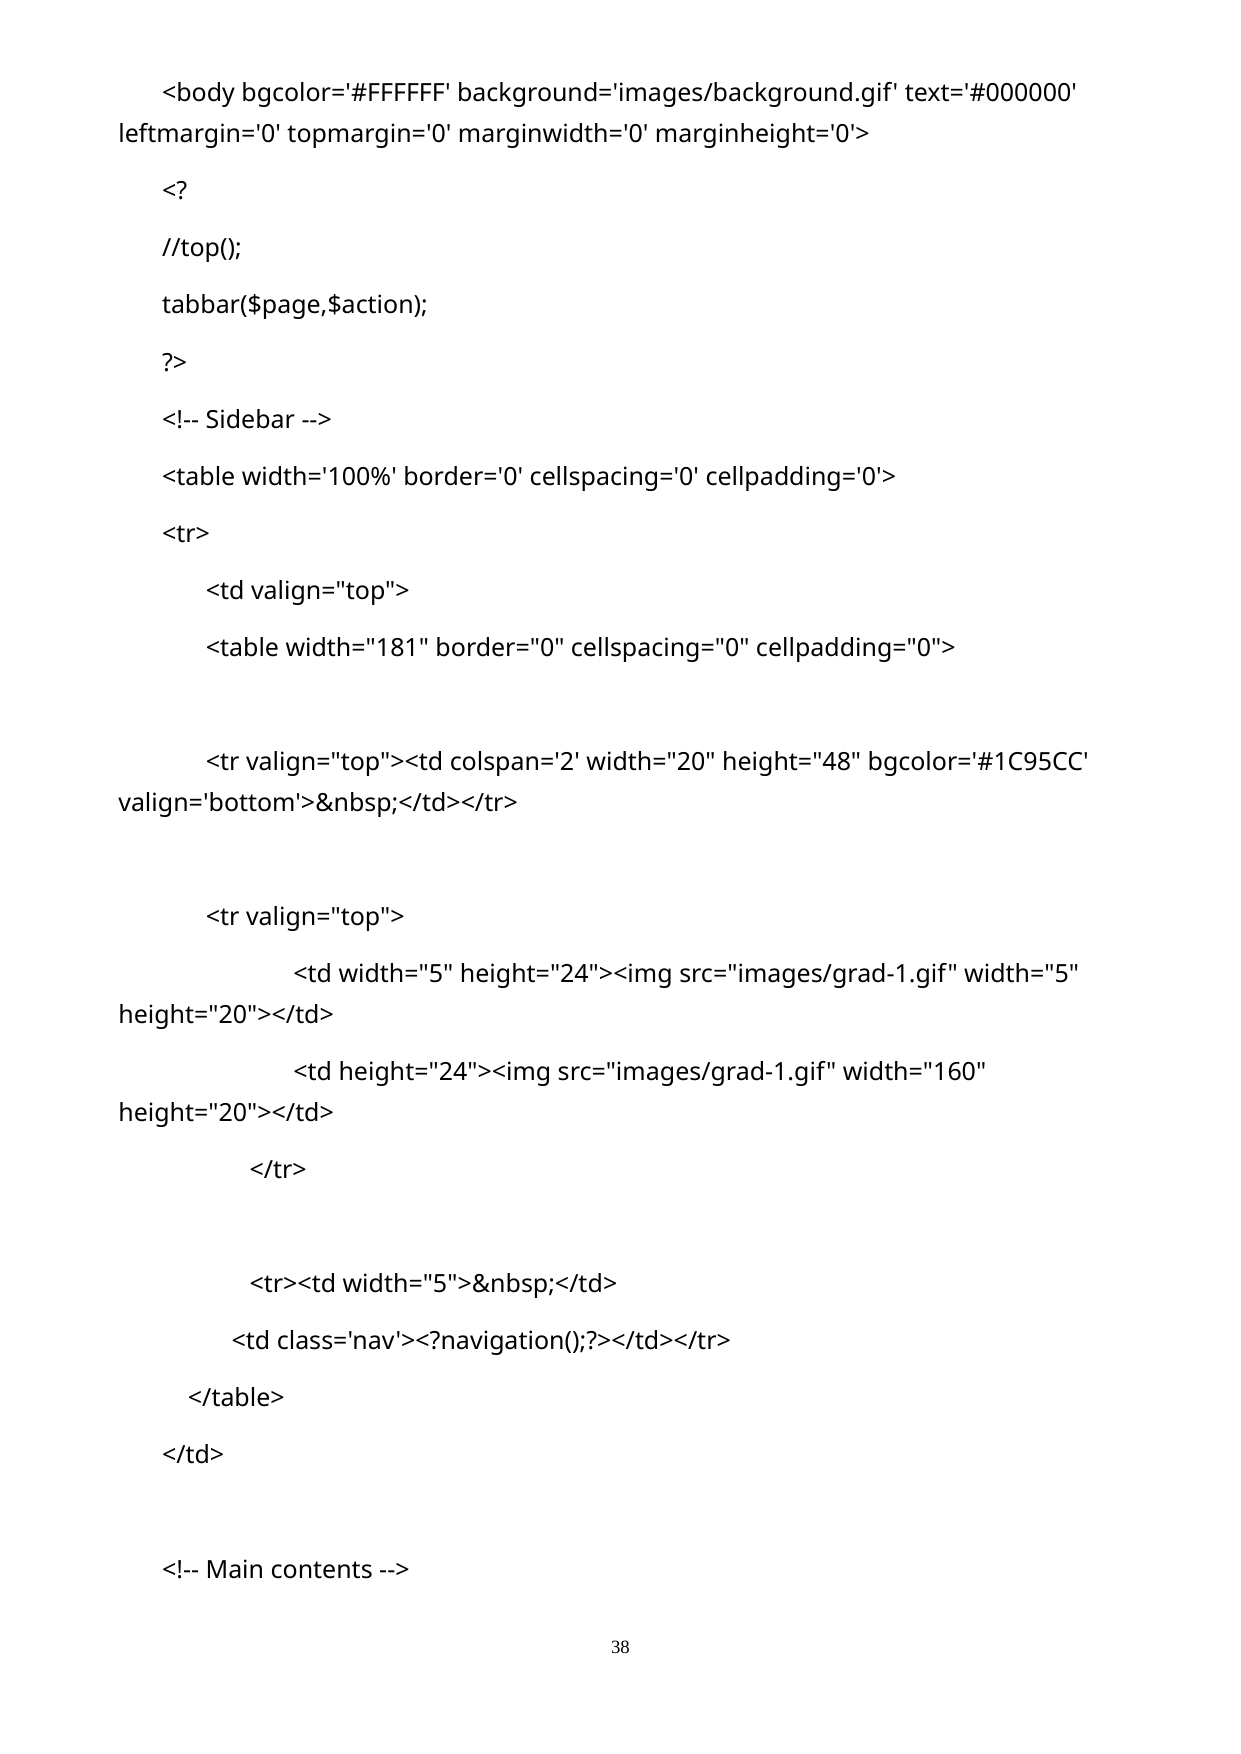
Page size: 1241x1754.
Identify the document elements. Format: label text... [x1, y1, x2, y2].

text <!-- Main contents --> [118, 1551, 1122, 1585]
text </table> [118, 1380, 1122, 1414]
text //top(); [118, 230, 1122, 264]
text </td> [118, 1437, 1122, 1471]
text <body bgcolor='#FFFFFF' background='images/background.gif' text='#000000' leftmargin='0' topmargin='0' marginwidth='0' marginheight='0'> [118, 75, 1122, 150]
text <td class='nav'><?navigation();?></td></tr> [118, 1323, 1122, 1357]
text <table width="181" border="0" cellspacing="0" cellpadding="0"> [118, 629, 1122, 664]
text <td height="24"><img src="images/grad-1.gif" width="160" height="20"></td> [118, 1054, 1122, 1129]
text <? [118, 173, 1122, 207]
text <!-- Sidebar --> [118, 401, 1122, 435]
text <td valign="top"> [118, 572, 1122, 607]
text <tr valign="top"> [118, 899, 1122, 933]
text <tr> [118, 515, 1122, 549]
text <table width='100%' border='0' cellspacing='0' cellpadding='0'> [118, 458, 1122, 492]
text </tr> [118, 1152, 1122, 1186]
text ?> [118, 344, 1122, 378]
text <tr><td width="5">&nbsp;</td> [118, 1266, 1122, 1300]
text tabbar($page,$action); [118, 287, 1122, 321]
text <td width="5" height="24"><img src="images/grad-1.gif" width="5" height="20"></td> [118, 956, 1122, 1031]
text <tr valign="top"><td colspan='2' width="20" height="48" bgcolor='#1C95CC' valign='bottom'>&nbsp;</td></tr> [118, 744, 1122, 819]
